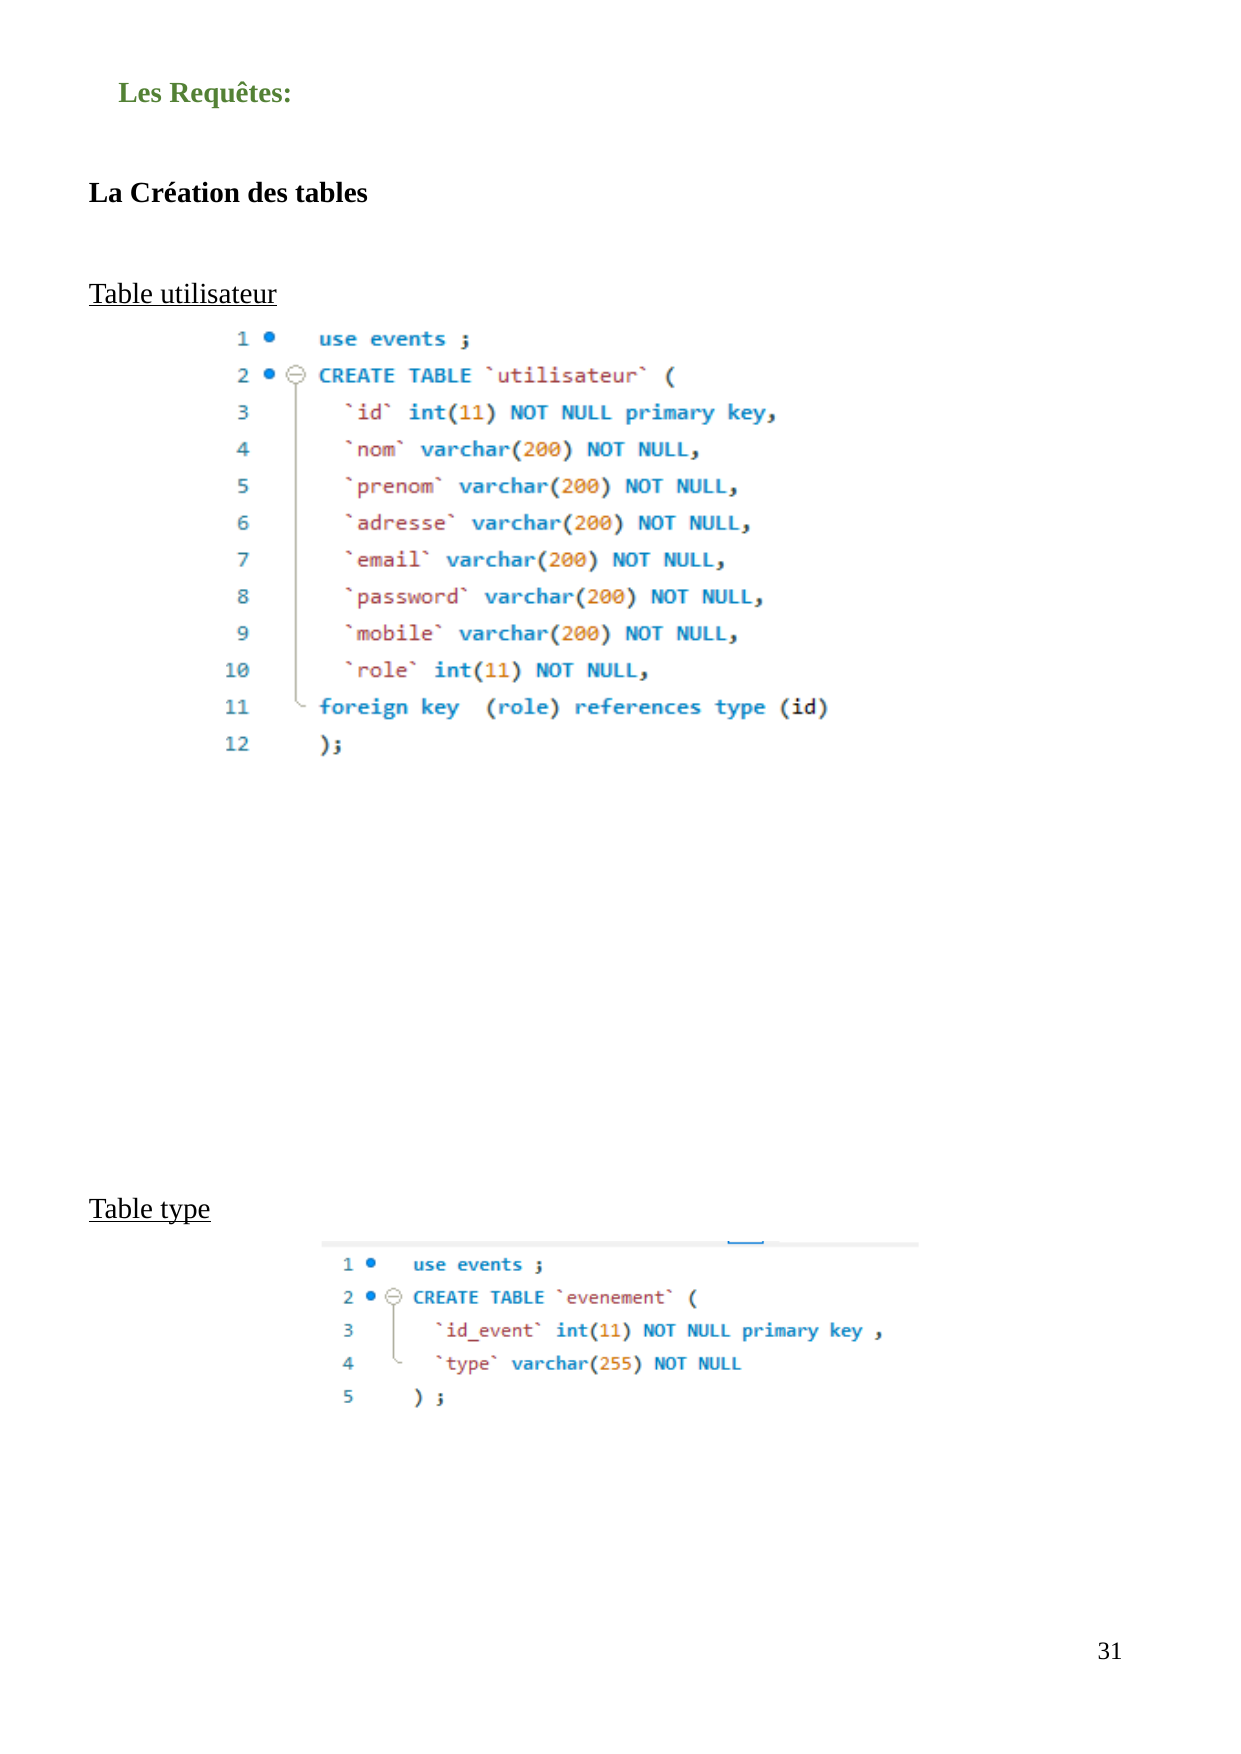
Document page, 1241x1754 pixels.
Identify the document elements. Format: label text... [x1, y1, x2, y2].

list Table type [88, 1192, 1078, 1225]
list La Création des tables [88, 175, 1078, 209]
list Les Requêtes: [118, 75, 1122, 108]
list Table utilisateur [88, 276, 1078, 309]
picture [226, 326, 1014, 823]
picture [321, 1241, 919, 1425]
